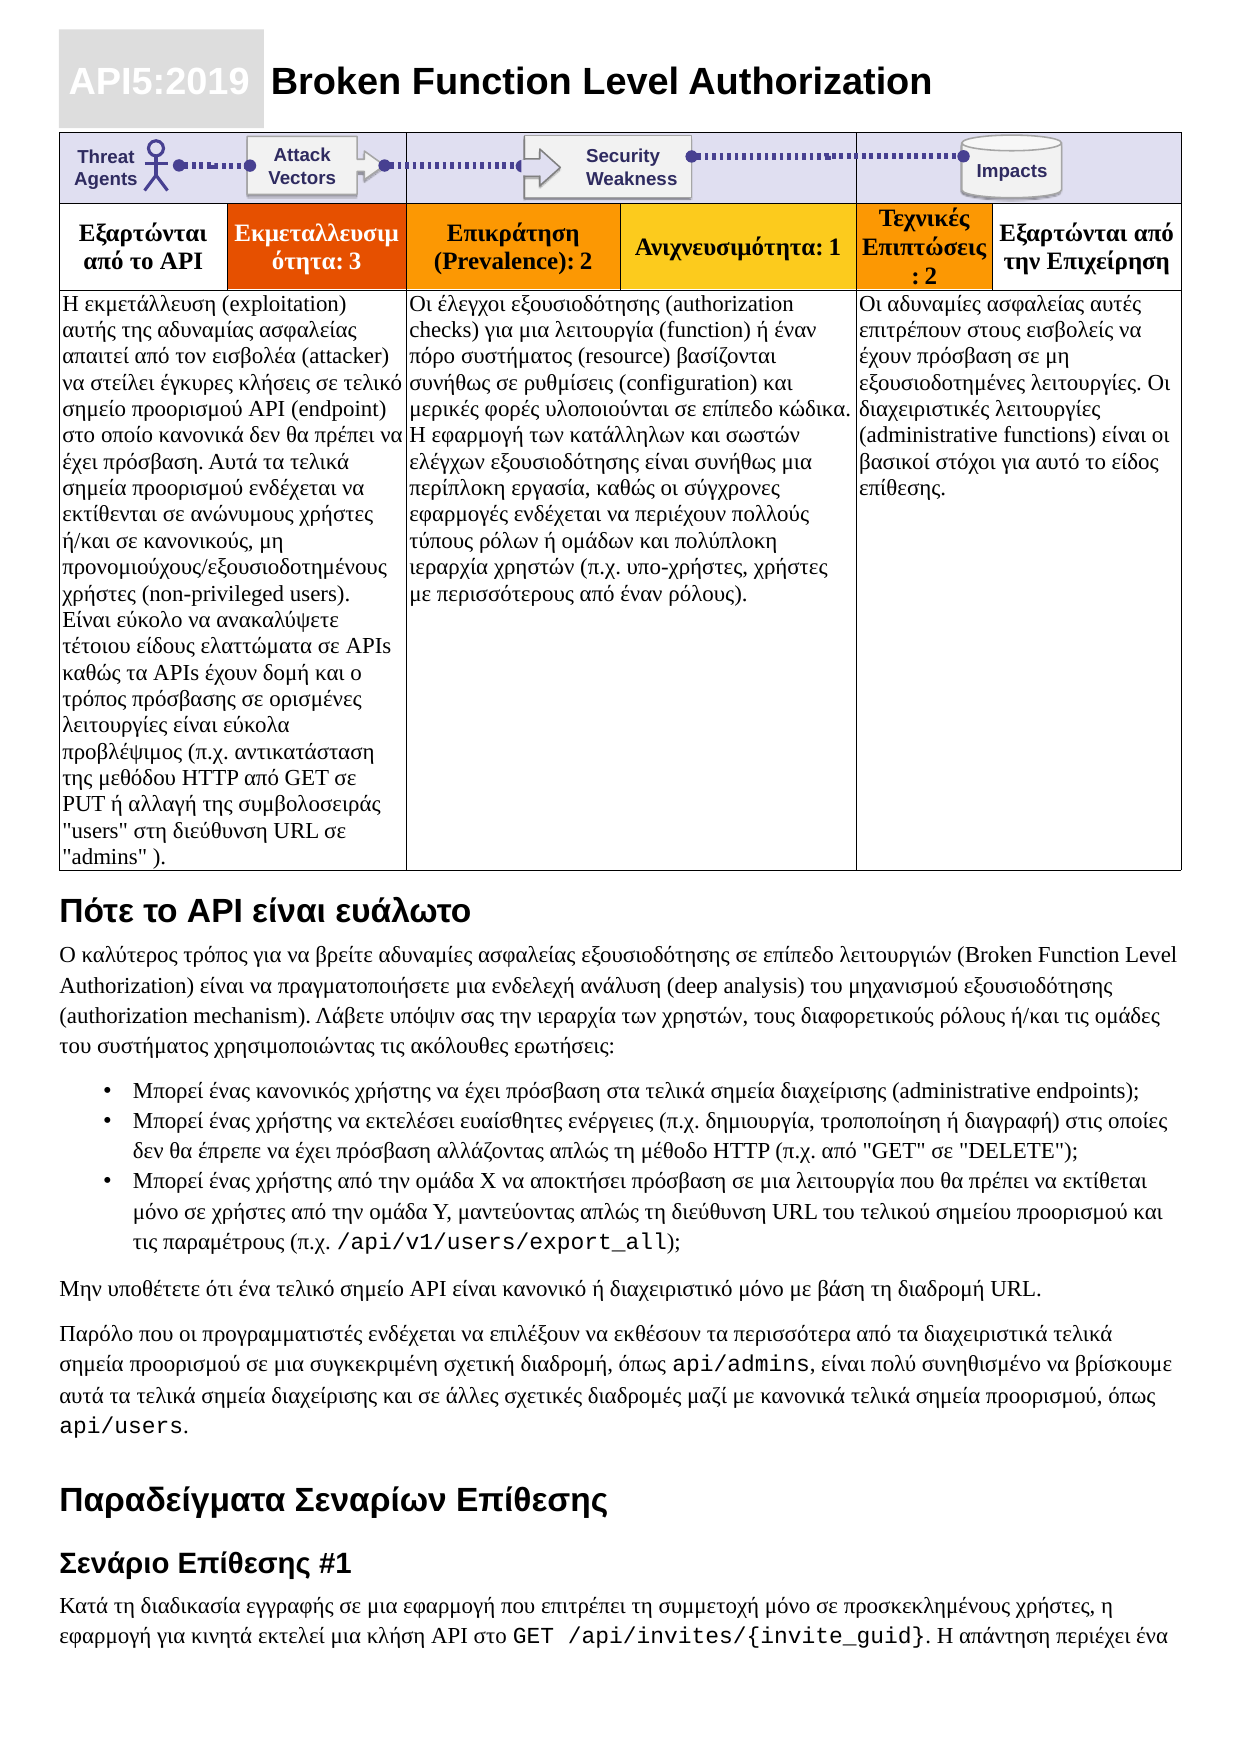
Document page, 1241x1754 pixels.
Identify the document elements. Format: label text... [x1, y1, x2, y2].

text Κατά τη διαδικασία εγγραφής σε μια εφαρμογή που επιτρέπει τη συμμετοχή μόνο σε προσκεκλημένους χρήστες, η εφαρμογή για κινητά εκτελεί μια κλήση API στο GET /api/invites/{invite_guid}. Η απάντηση περιέχει ένα [59, 1592, 1181, 1651]
list Μπορεί ένας χρήστης από την ομάδα Χ να αποκτήσει πρόσβαση σε μια λειτουργία που θα πρέπει να εκτίθεται μόνο σε χρήστες από την ομάδα Υ, μαντεύοντας απλώς τη διεύθυνση URL του τελικού σημείου προορισμού και τις παραμέτρους (π.χ. /api/v1/users/export_all); [103, 1168, 1181, 1256]
text Ο καλύτερος τρόπος για να βρείτε αδυναμίες ασφαλείας εξουσιοδότησης σε επίπεδο λειτουργιών (Broken Function Level Authorization) είναι να πραγματοποιήσετε μια ενδελεχή ανάλυση (deep analysis) του μηχανισμού εξουσιοδότησης (authorization mechanism). Λάβετε υπόψιν σας την ιεραρχία των χρηστών, τους διαφορετικούς ρόλους ή/και τις ομάδες του συστήματος χρησιμοποιώντας τις ακόλουθες ερωτήσεις: [59, 942, 1181, 1058]
table_cell Εξαρτώνται από το API [60, 204, 227, 289]
subtitle Πότε το API είναι ευάλωτο [59, 890, 1181, 929]
table_header [227, 133, 406, 203]
table_cell Τεχνικές Επιπτώσεις: 2 [857, 204, 992, 289]
list Μπορεί ένας χρήστης να εκτελέσει ευαίσθητες ενέργειες (π.χ. δημιουργία, τροποποίηση ή διαγραφή) στις οποίες δεν θα έπρεπε να έχει πρόσβαση αλλάζοντας απλώς τη μέθοδο HTTP (π.χ. από "GET" σε "DELETE"); [103, 1107, 1181, 1164]
table_header [992, 133, 1181, 203]
table_cell Εκμεταλλευσιμότητα: 3 [228, 204, 406, 289]
subtitle Σενάριο Επίθεσης #1 [59, 1546, 1181, 1579]
table_header [407, 133, 620, 203]
table_cell Η εκμετάλλευση (exploitation) αυτής της αδυναμίας ασφαλείας απαιτεί από τον εισβολέα (attacker) να στείλει έγκυρες κλήσεις σε τελικό σημείο προορισμού API (endpoint) στο οποίο κανονικά δεν θα πρέπει να έχει πρόσβαση. Αυτά τα τελικά σημεία προορισμού ενδέχεται να εκτίθενται σε ανώνυμους χρήστες ή/και σε κανονικούς, μη προνομιούχους/εξουσιοδοτημένους χρήστες (non-privileged users). Είναι εύκολο να ανακαλύψετε τέτοιου είδους ελαττώματα σε APIs καθώς τα APIs έχουν δομή και ο τρόπος πρόσβασης σε ορισμένες λειτουργίες είναι εύκολα προβλέψιμος (π.χ. αντικατάσταση της μεθόδου HTTP από GET σε PUT ή αλλαγή της συμβολοσειράς "users" στη διεύθυνση URL σε "admins" ). [60, 291, 406, 869]
list Μπορεί ένας κανονικός χρήστης να έχει πρόσβαση στα τελικά σημεία διαχείρισης (administrative endpoints); [103, 1077, 1181, 1103]
table_cell Ανιχνευσιμότητα: 1 [621, 204, 856, 289]
table_header [620, 133, 856, 203]
text Παρόλο που οι προγραμματιστές ενδέχεται να επιλέξουν να εκθέσουν τα περισσότερα από τα διαχειριστικά τελικά σημεία προορισμού σε μια συγκεκριμένη σχετική διαδρομή, όπως api/admins, είναι πολύ συνηθισμένο να βρίσκουμε αυτά τα τελικά σημεία διαχείρισης και σε άλλες σχετικές διαδρομές μαζί με κανονικά τελικά σημεία προορισμού, όπως api/users. [59, 1320, 1181, 1441]
table_cell Οι αδυναμίες ασφαλείας αυτές επιτρέπουν στους εισβολείς να έχουν πρόσβαση σε μη εξουσιοδοτημένες λειτουργίες. Οι διαχειριστικές λειτουργίες (administrative functions) είναι οι βασικοί στόχοι για αυτό το είδος επίθεσης. [857, 291, 1181, 869]
table_header [857, 133, 992, 203]
subtitle Παραδείγματα Σεναρίων Επίθεσης [59, 1480, 1181, 1519]
table_header [60, 133, 227, 203]
table_cell Εξαρτώνται από την Επιχείρηση [993, 204, 1181, 289]
table_cell Επικράτηση (Prevalence): 2 [407, 204, 620, 289]
table_cell Οι έλεγχοι εξουσιοδότησης (authorization checks) για μια λειτουργία (function) ή έναν πόρο συστήματος (resource) βασίζονται συνήθως σε ρυθμίσεις (configuration) και μερικές φορές υλοποιούνται σε επίπεδο κώδικα. Η εφαρμογή των κατάλληλων και σωστών ελέγχων εξουσιοδότησης είναι συνήθως μια περίπλοκη εργασία, καθώς οι σύγχρονες εφαρμογές ενδέχεται να περιέχουν πολλούς τύπους ρόλων ή ομάδων και πολύπλοκη ιεραρχία χρηστών (π.χ. υπο-χρήστες, χρήστες με περισσότερους από έναν ρόλους). [407, 291, 856, 869]
text Μην υποθέτετε ότι ένα τελικό σημείο API είναι κανονικό ή διαχειριστικό μόνο με βάση τη διαδρομή URL. [59, 1275, 1181, 1301]
